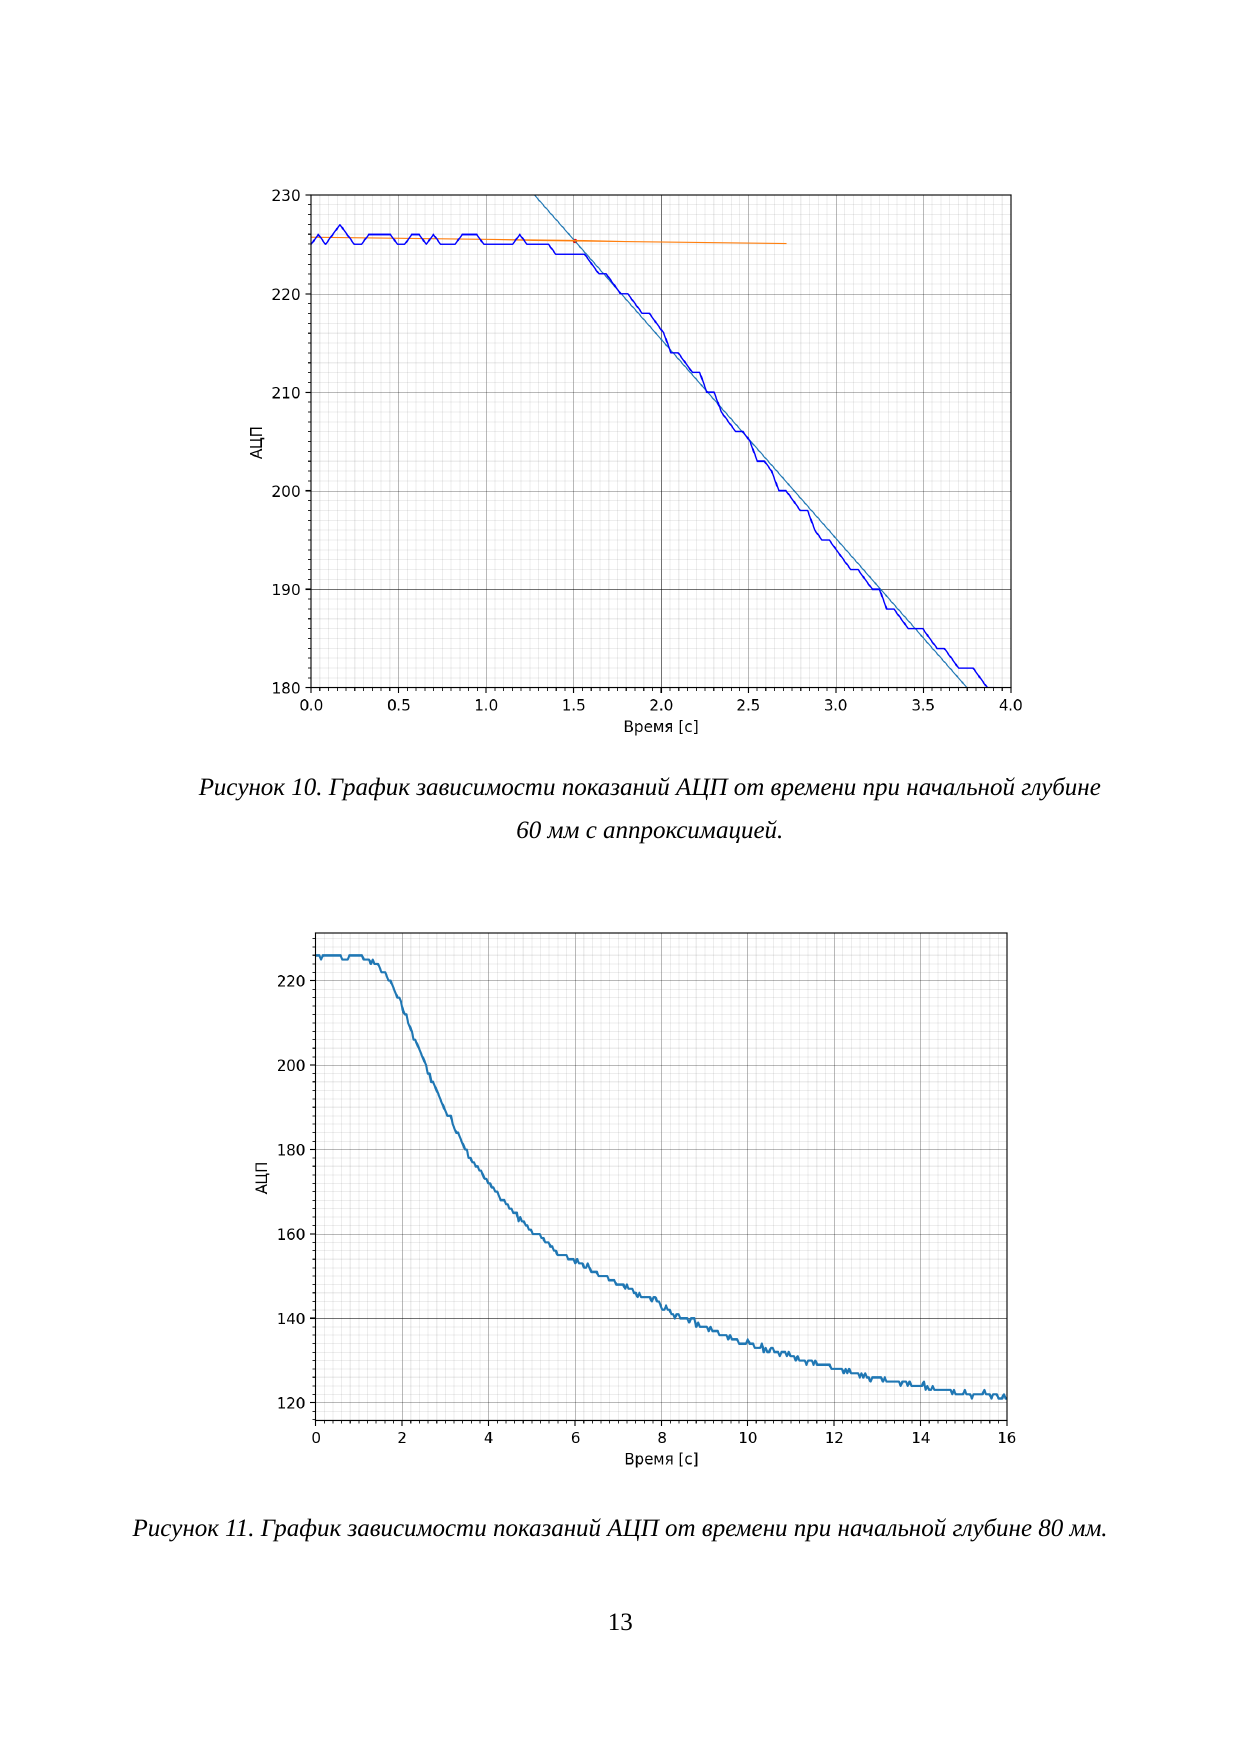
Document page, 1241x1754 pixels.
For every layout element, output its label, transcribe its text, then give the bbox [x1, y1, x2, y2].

picture [204, 858, 1095, 1490]
text Рисунок 11. График зависимости показаний АЦП от времени при начальной глубине 80 мм. [118, 1513, 1122, 1542]
text Рисунок 10. График зависимости показаний АЦП от времени при начальной глубине [118, 772, 1122, 801]
text 60 мм с аппроксимацией. [118, 815, 1122, 844]
picture [198, 118, 1101, 758]
